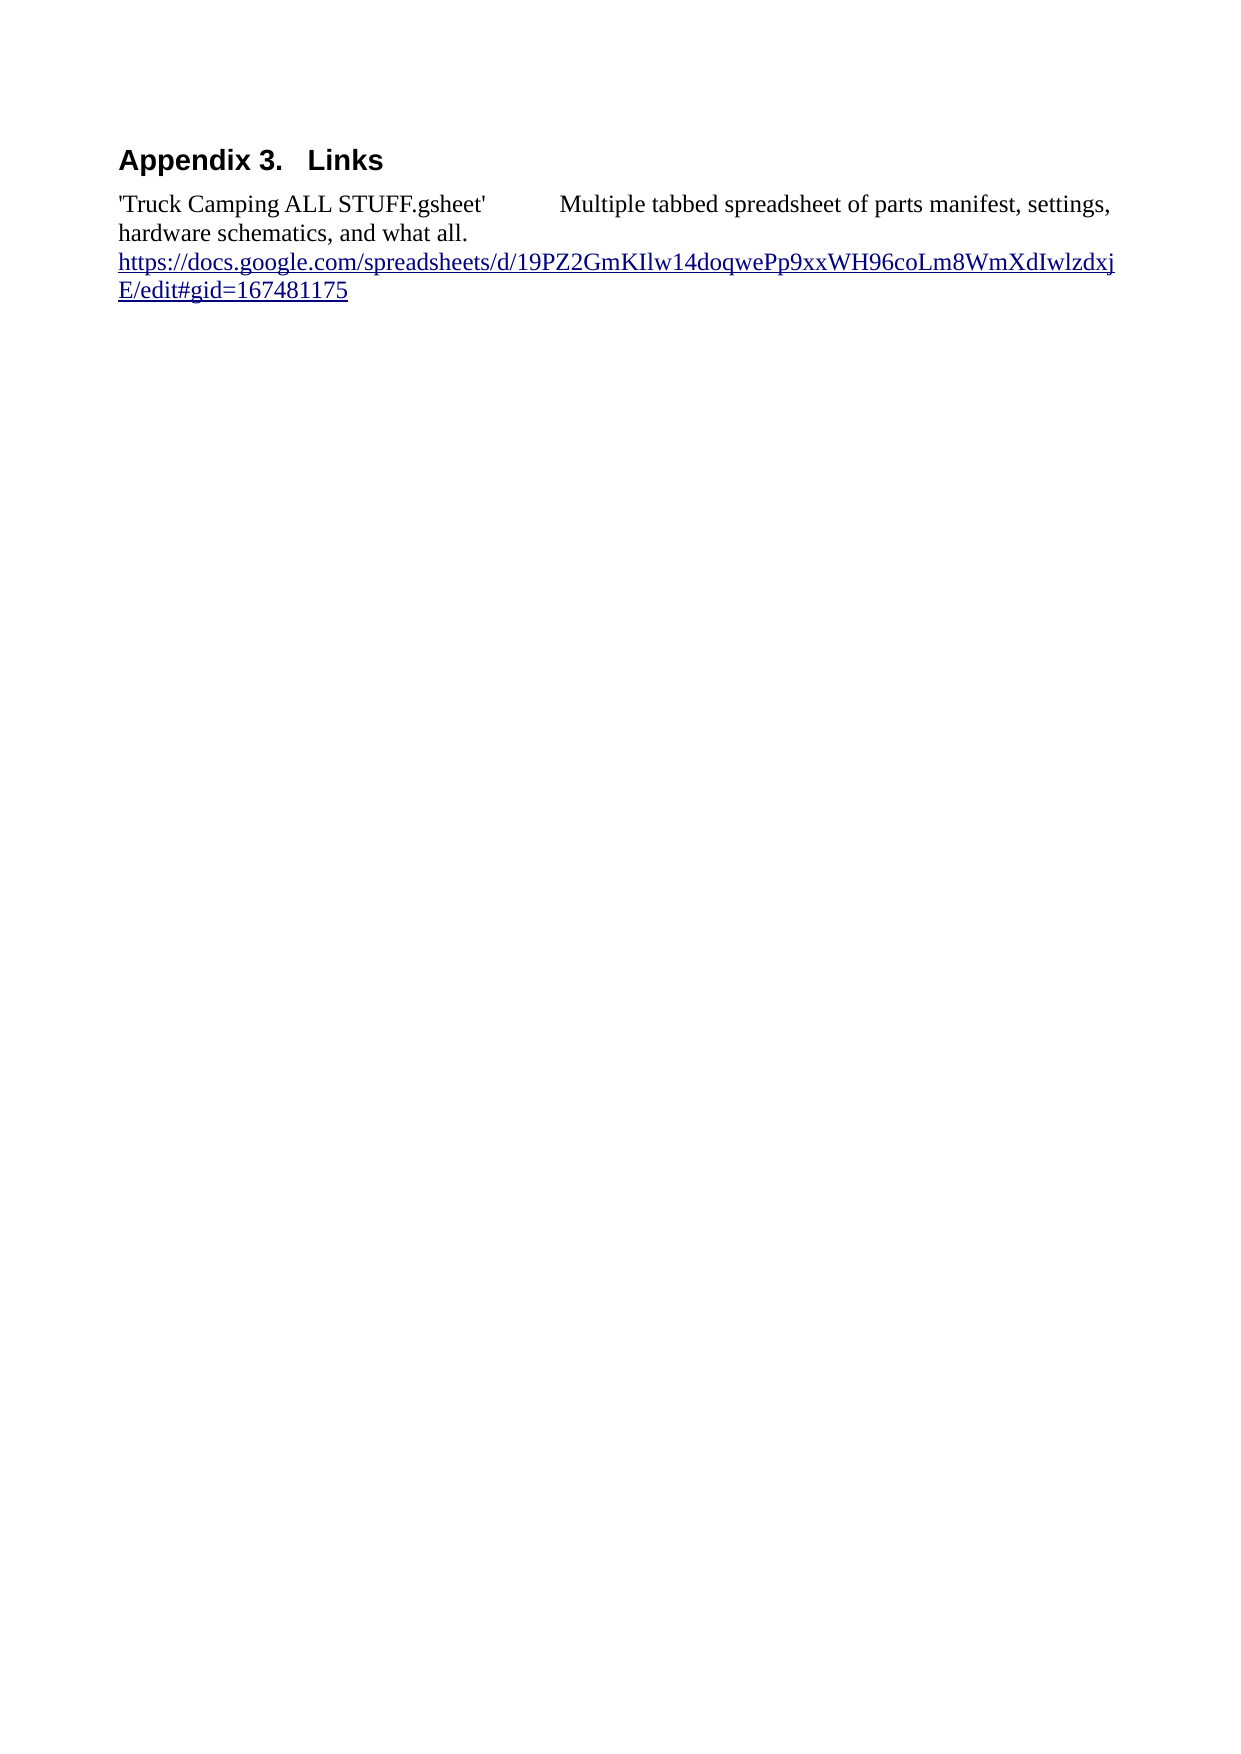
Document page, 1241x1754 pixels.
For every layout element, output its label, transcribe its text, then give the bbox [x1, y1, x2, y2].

text 'Truck Camping ALL STUFF.gsheet' Multiple tabbed spreadsheet of parts manifest, settings, hardware schematics, and what all. https://docs.google.com/spreadsheets/d/19PZ2GmKIlw14doqwePp9xxWH96coLm8WmXdIwlzdxjE/edit#gid=167481175 [118, 189, 1122, 304]
subtitle Appendix 3. Links [118, 143, 1122, 177]
